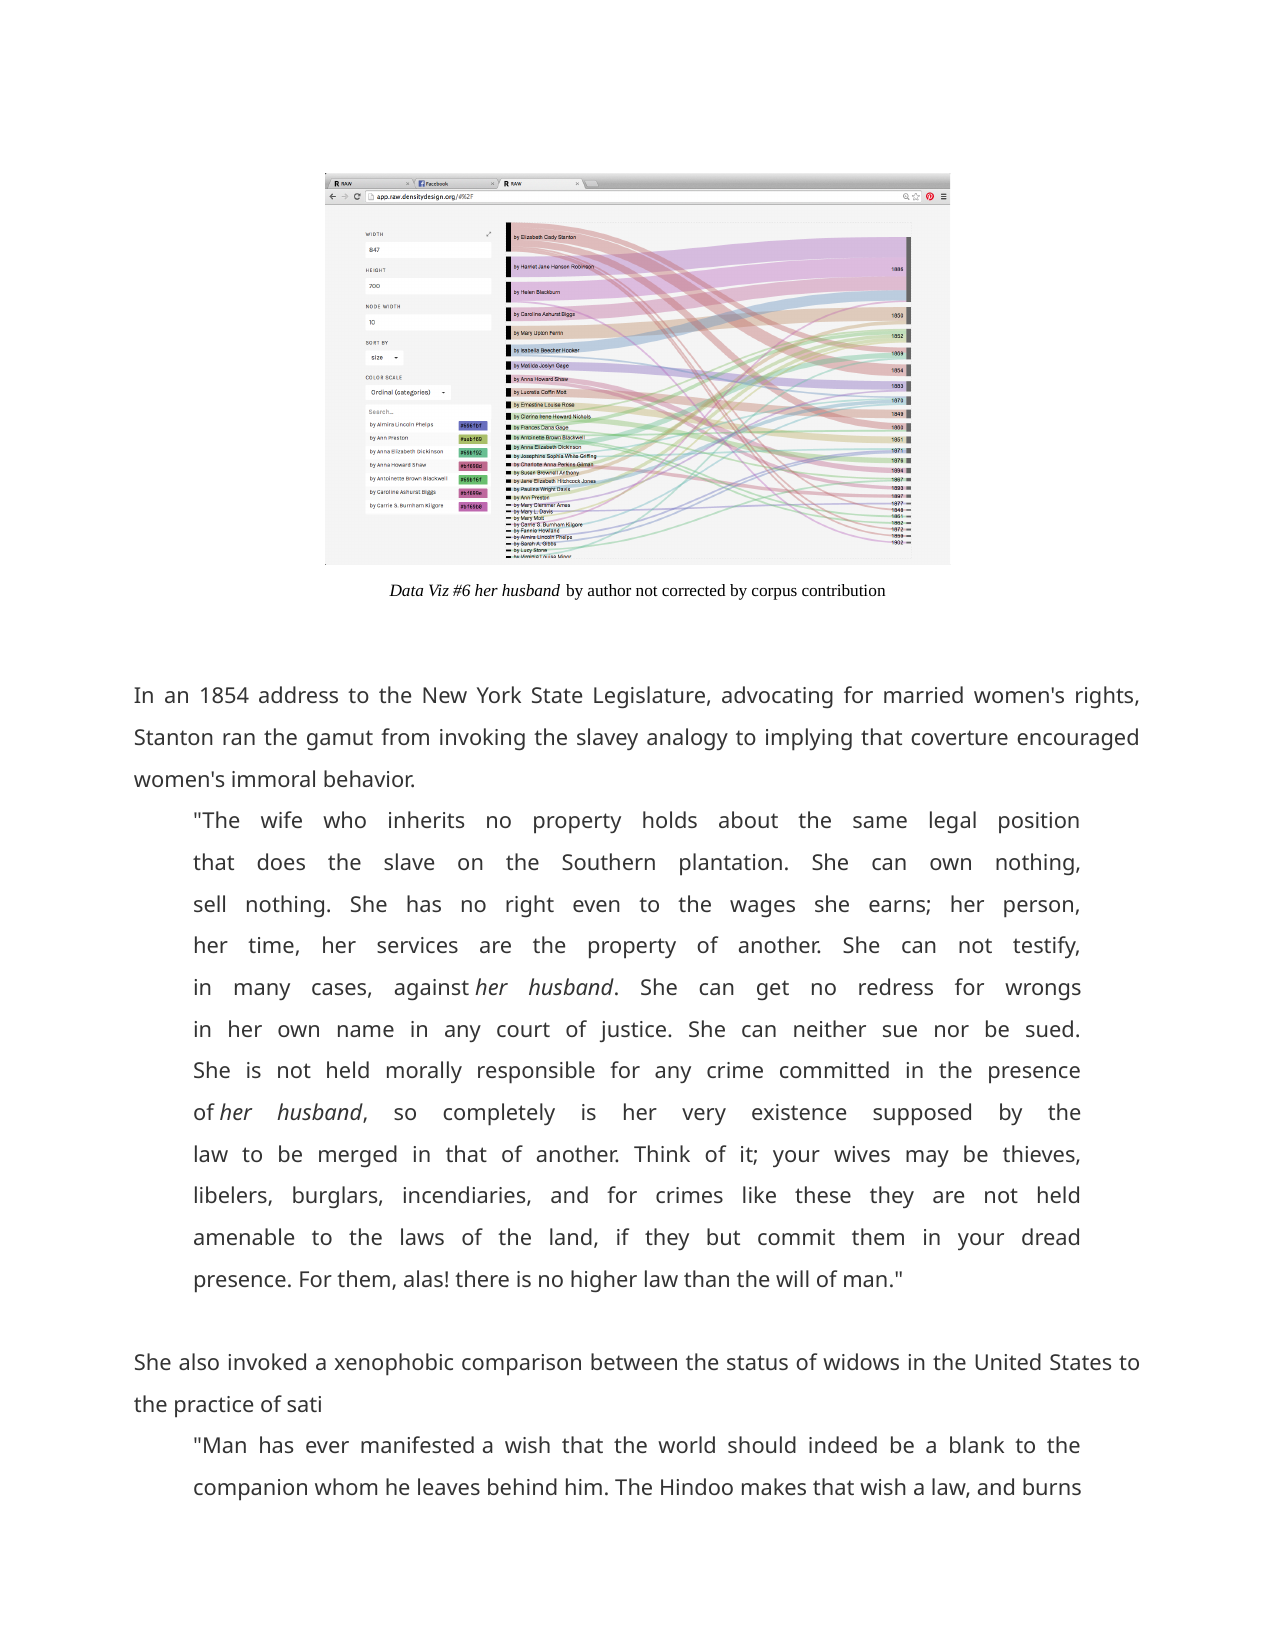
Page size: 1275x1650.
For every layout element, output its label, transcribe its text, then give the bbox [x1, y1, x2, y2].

text She also invoked a xenophobic comparison between the status of widows in the United States to the practice of sati [134, 1305, 1141, 1418]
text In an 1854 address to the New York State Legislature, advocating for married women's rights, Stanton ran the gamut from invoking the slavey analogy to implying that coverture encouraged women's immoral behavior. [134, 680, 1141, 793]
table_header [308, 158, 967, 580]
picture [325, 173, 951, 565]
text "The wife who inherits no property holds about the same legal position that does the slave on the Southern plantation. She can own nothing, sell nothing. She has no right even to the wages she earns; her person, her time, her services are the property of another. She can not testify, in many cases, against her husband. She can get no redress for wrongs in her own name in any court of justice. She can neither sue nor be sued. She is not held morally responsible for any crime committed in the presence of her husband, so completely is her very existence supposed by the law to be merged in that of another. Think of it; your wives may be thieves, libelers, burglars, incendiaries, and for crimes like these they are not held amenable to the laws of the land, if they but commit them in your dread presence. For them, alas! there is no higher law than the will of man." [193, 805, 1082, 1293]
text "Man has ever manifested a wish that the world should indeed be a blank to the companion whom he leaves behind him. The Hindoo makes that wish a law, and burns [193, 1430, 1082, 1502]
table_cell Data Viz #6 her husband by author not corrected by corpus contribution [308, 580, 967, 600]
